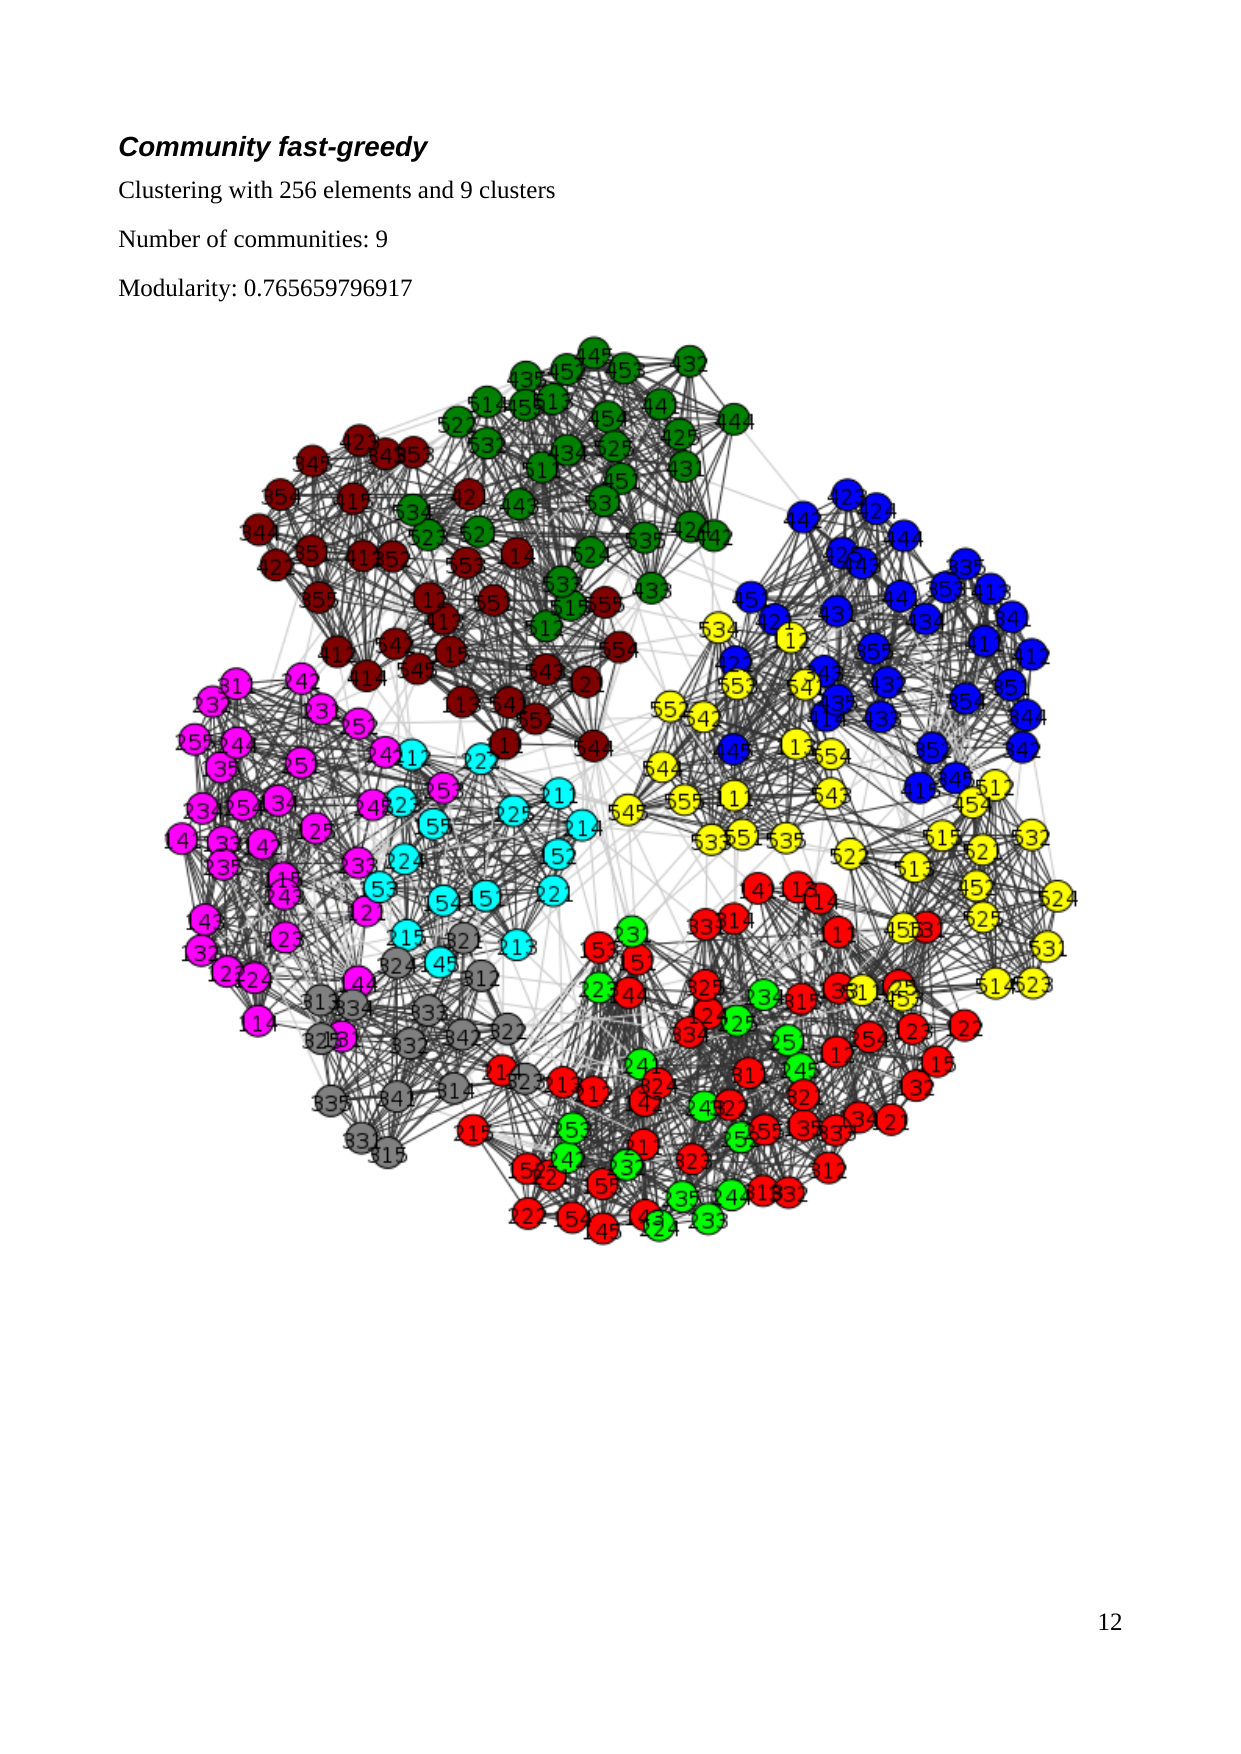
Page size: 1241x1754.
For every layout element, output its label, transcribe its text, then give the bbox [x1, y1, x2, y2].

text Clustering with 256 elements and 9 clusters [118, 175, 1122, 204]
subtitle Community fast-greedy [118, 131, 1122, 162]
text Number of communities: 9 [118, 224, 1122, 253]
text Modularity: 0.765659796917 [118, 273, 1122, 302]
picture [151, 322, 1089, 1260]
